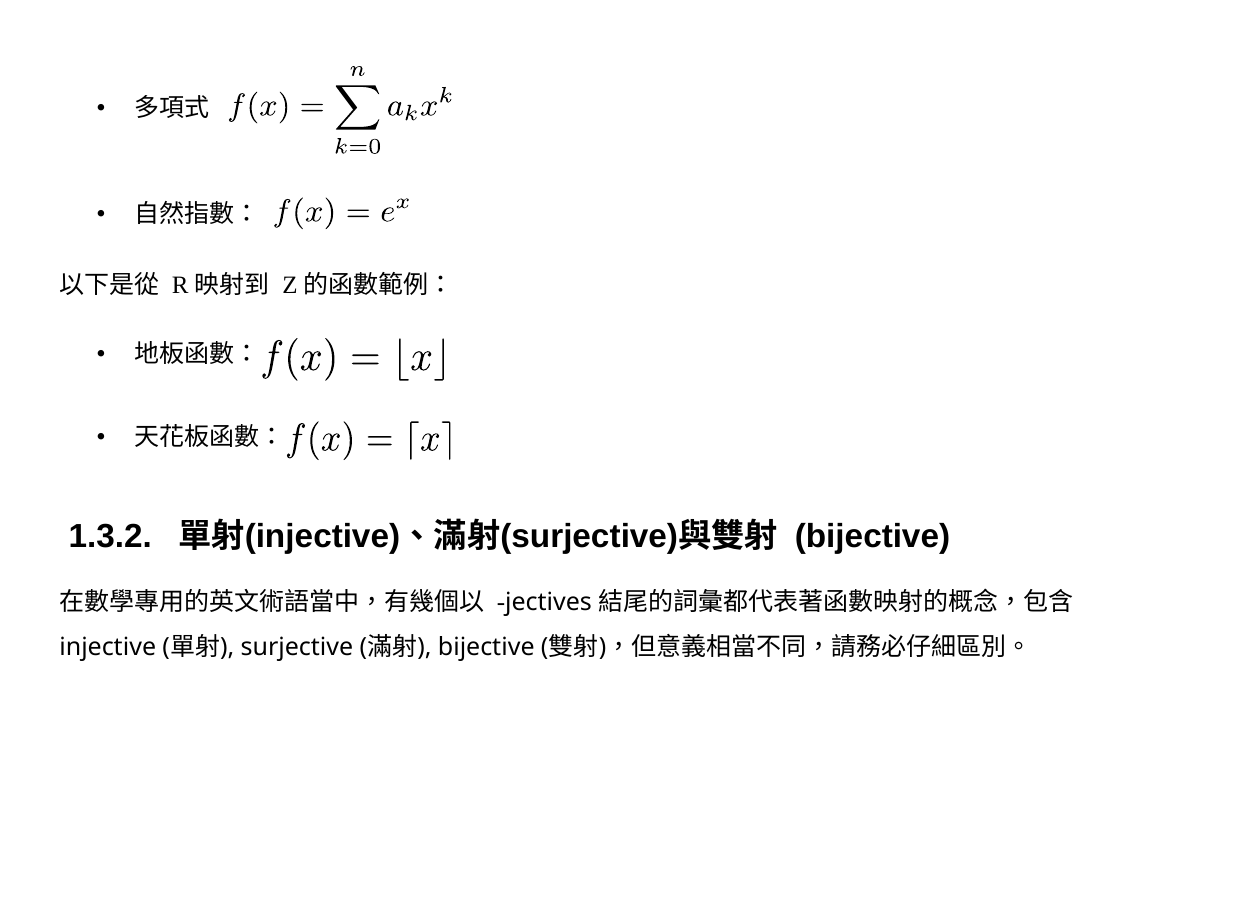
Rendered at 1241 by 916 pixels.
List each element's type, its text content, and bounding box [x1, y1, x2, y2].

list 地板函數： [97, 333, 1181, 384]
list 天花板函數： [97, 417, 1181, 463]
text 在數學專用的英文術語當中，有幾個以 -jectives 結尾的詞彙都代表著函數映射的概念，包含 injective (單射), surjective (滿射), bijective (雙射)，但意義相當不同，請務必仔細區別。 [59, 582, 1181, 663]
list 多項式 [97, 59, 1181, 161]
list 自然指數： [97, 193, 1181, 232]
subtitle 單射(injective)、滿射(surjective)與雙射 (bijective) [59, 509, 1181, 557]
text 以下是從 R 映射到 Z 的函數範例： [59, 264, 1181, 301]
